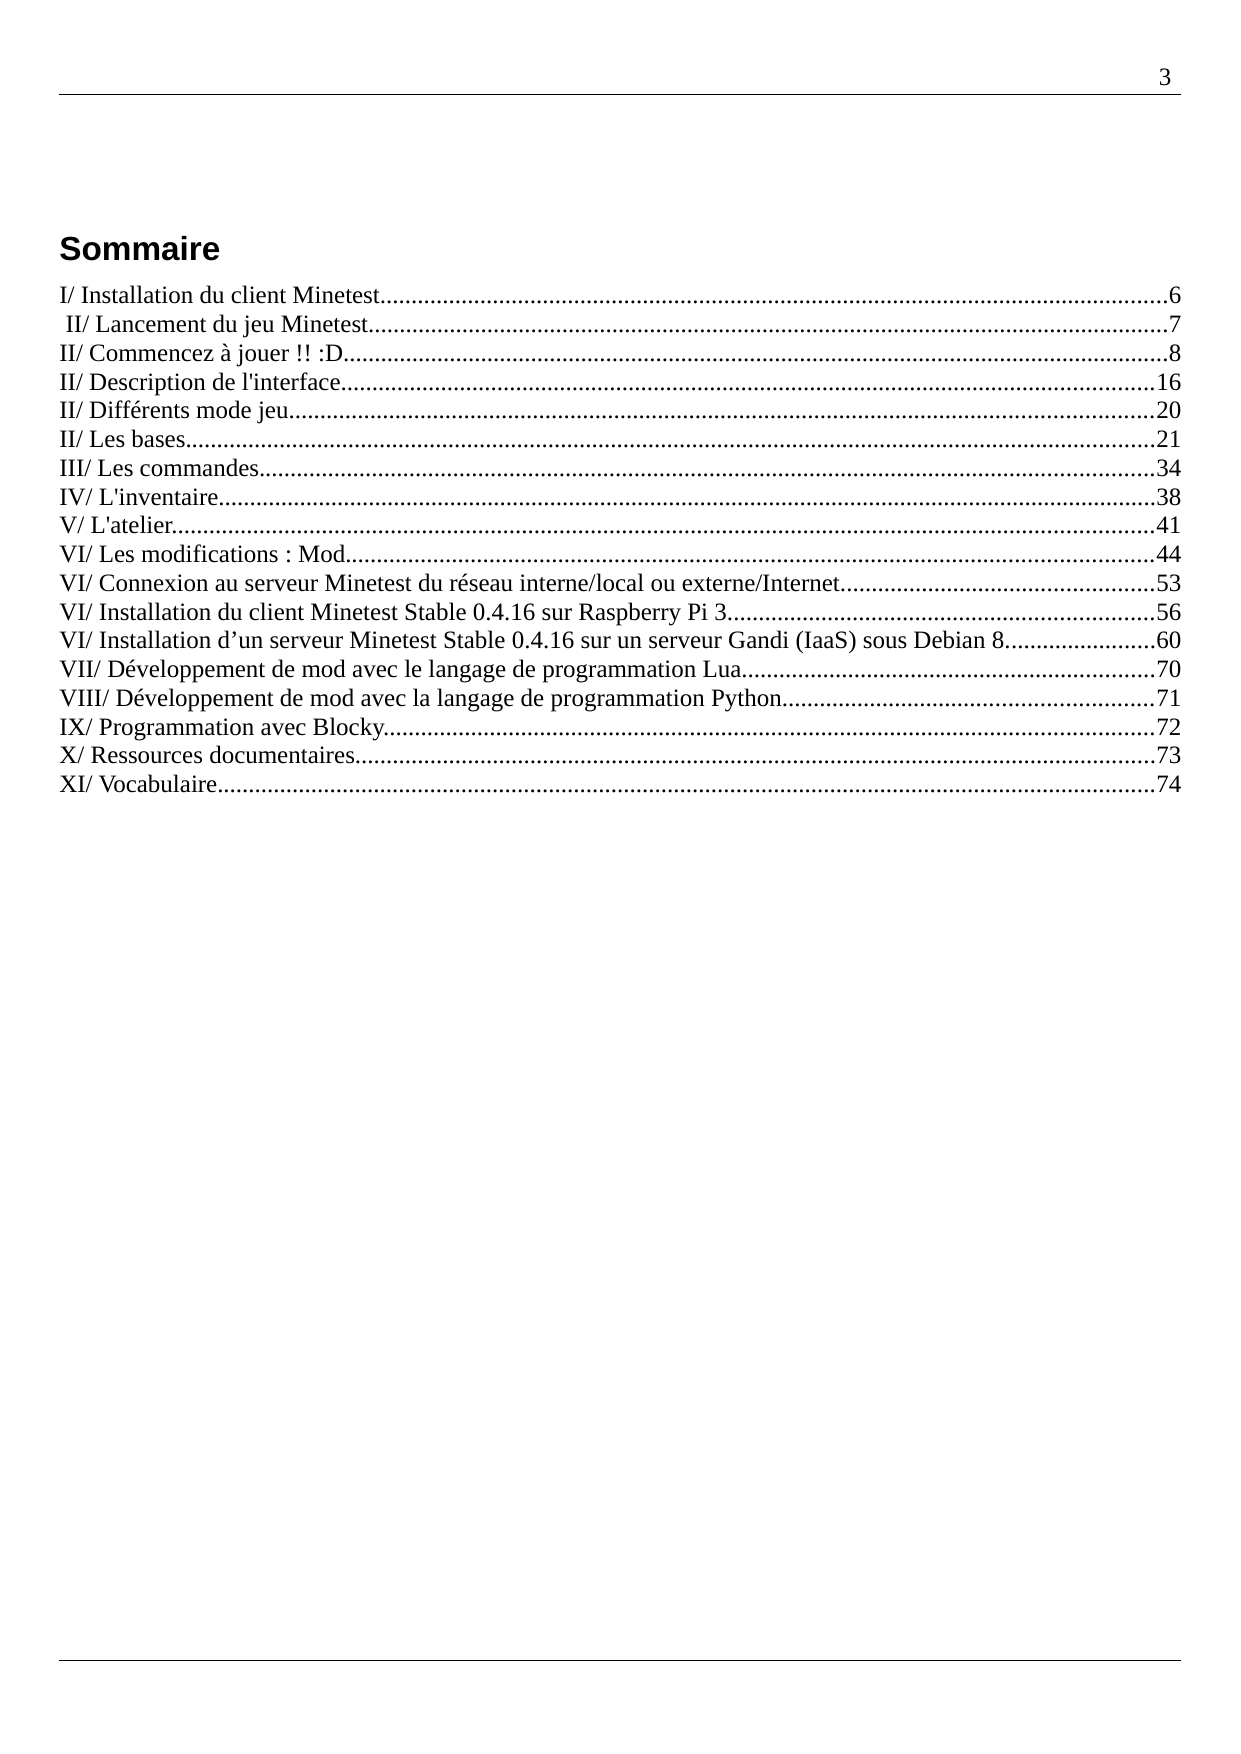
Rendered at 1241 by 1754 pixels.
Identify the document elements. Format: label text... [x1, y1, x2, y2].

text II/ Les bases. 21 [59, 424, 1181, 453]
text VI/ Installation d’un serveur Minetest Stable 0.4.16 sur un serveur Gandi (IaaS) sous Debian 8. 60 [59, 625, 1181, 654]
text III/ Les commandes. 34 [59, 453, 1181, 482]
text X/ Ressources documentaires 73 [59, 740, 1181, 769]
text IX/ Programmation avec Blocky. 72 [59, 712, 1181, 740]
text XI/ Vocabulaire. 74 [59, 769, 1181, 798]
text II/ Différents mode jeu. 20 [59, 395, 1181, 424]
text VII/ Développement de mod avec le langage de programmation Lua. 70 [59, 654, 1181, 683]
text VIII/ Développement de mod avec la langage de programmation Python. 71 [59, 683, 1181, 712]
text II/ Description de l'interface. 16 [59, 367, 1181, 395]
text VI/ Connexion au serveur Minetest du réseau interne/local ou externe/Internet. 53 [59, 568, 1181, 597]
text II/ Lancement du jeu Minetest. 7 [59, 309, 1181, 338]
text IV/ L'inventaire. 38 [59, 482, 1181, 510]
text V/ L'atelier. 41 [59, 510, 1181, 539]
text I/ Installation du client Minetest. 6 [59, 280, 1181, 309]
text VI/ Les modifications : Mod. 44 [59, 539, 1181, 568]
text II/ Commencez à jouer !! :D 8 [59, 338, 1181, 367]
text VI/ Installation du client Minetest Stable 0.4.16 sur Raspberry Pi 3. 56 [59, 597, 1181, 625]
subtitle Sommaire [59, 229, 1181, 268]
